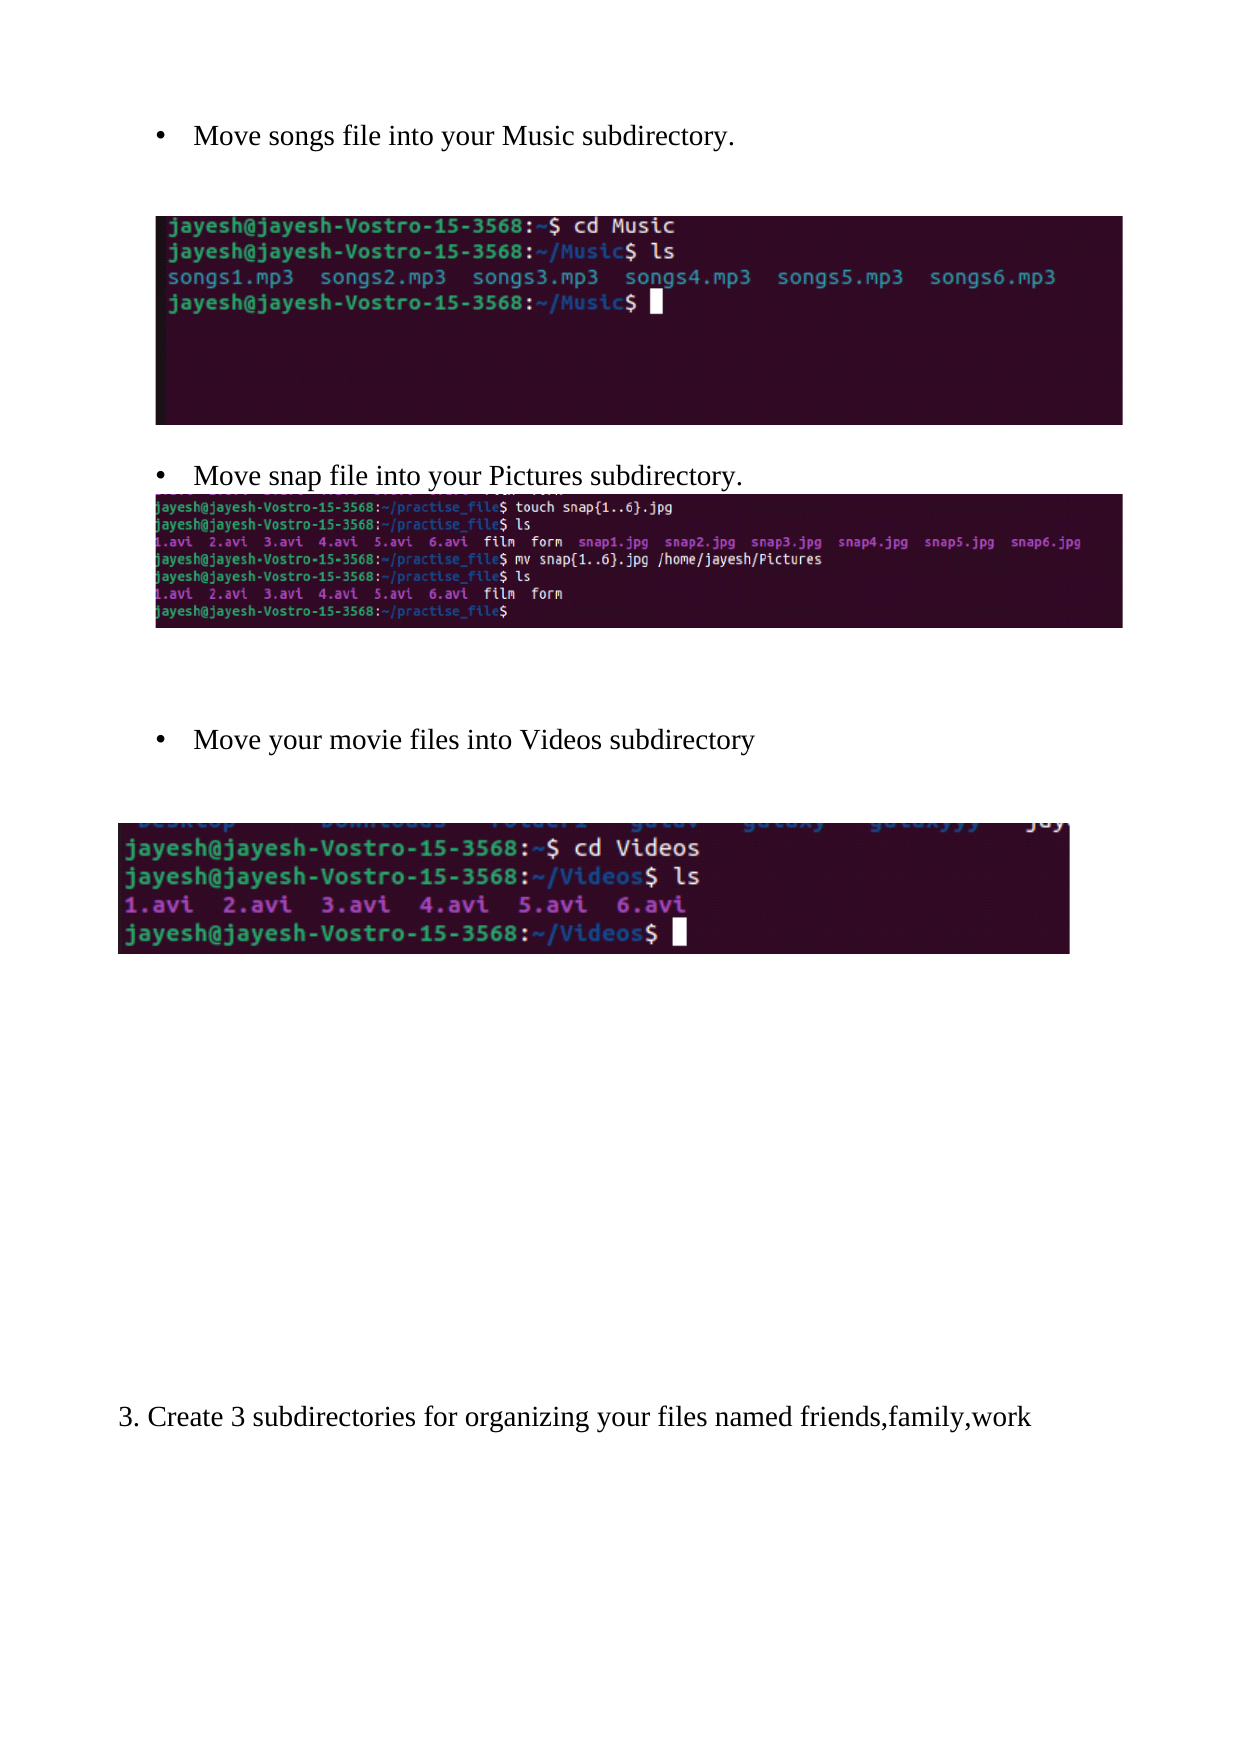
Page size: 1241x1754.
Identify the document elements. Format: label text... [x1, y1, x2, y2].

list Move snap file into your Pictures subdirectory. [156, 458, 1122, 491]
list Move songs file into your Music subdirectory. [156, 118, 1122, 152]
text 3. Create 3 subdirectories for organizing your files named friends,family,work [118, 1399, 1122, 1433]
list Move your movie files into Videos subdirectory [156, 722, 1122, 756]
